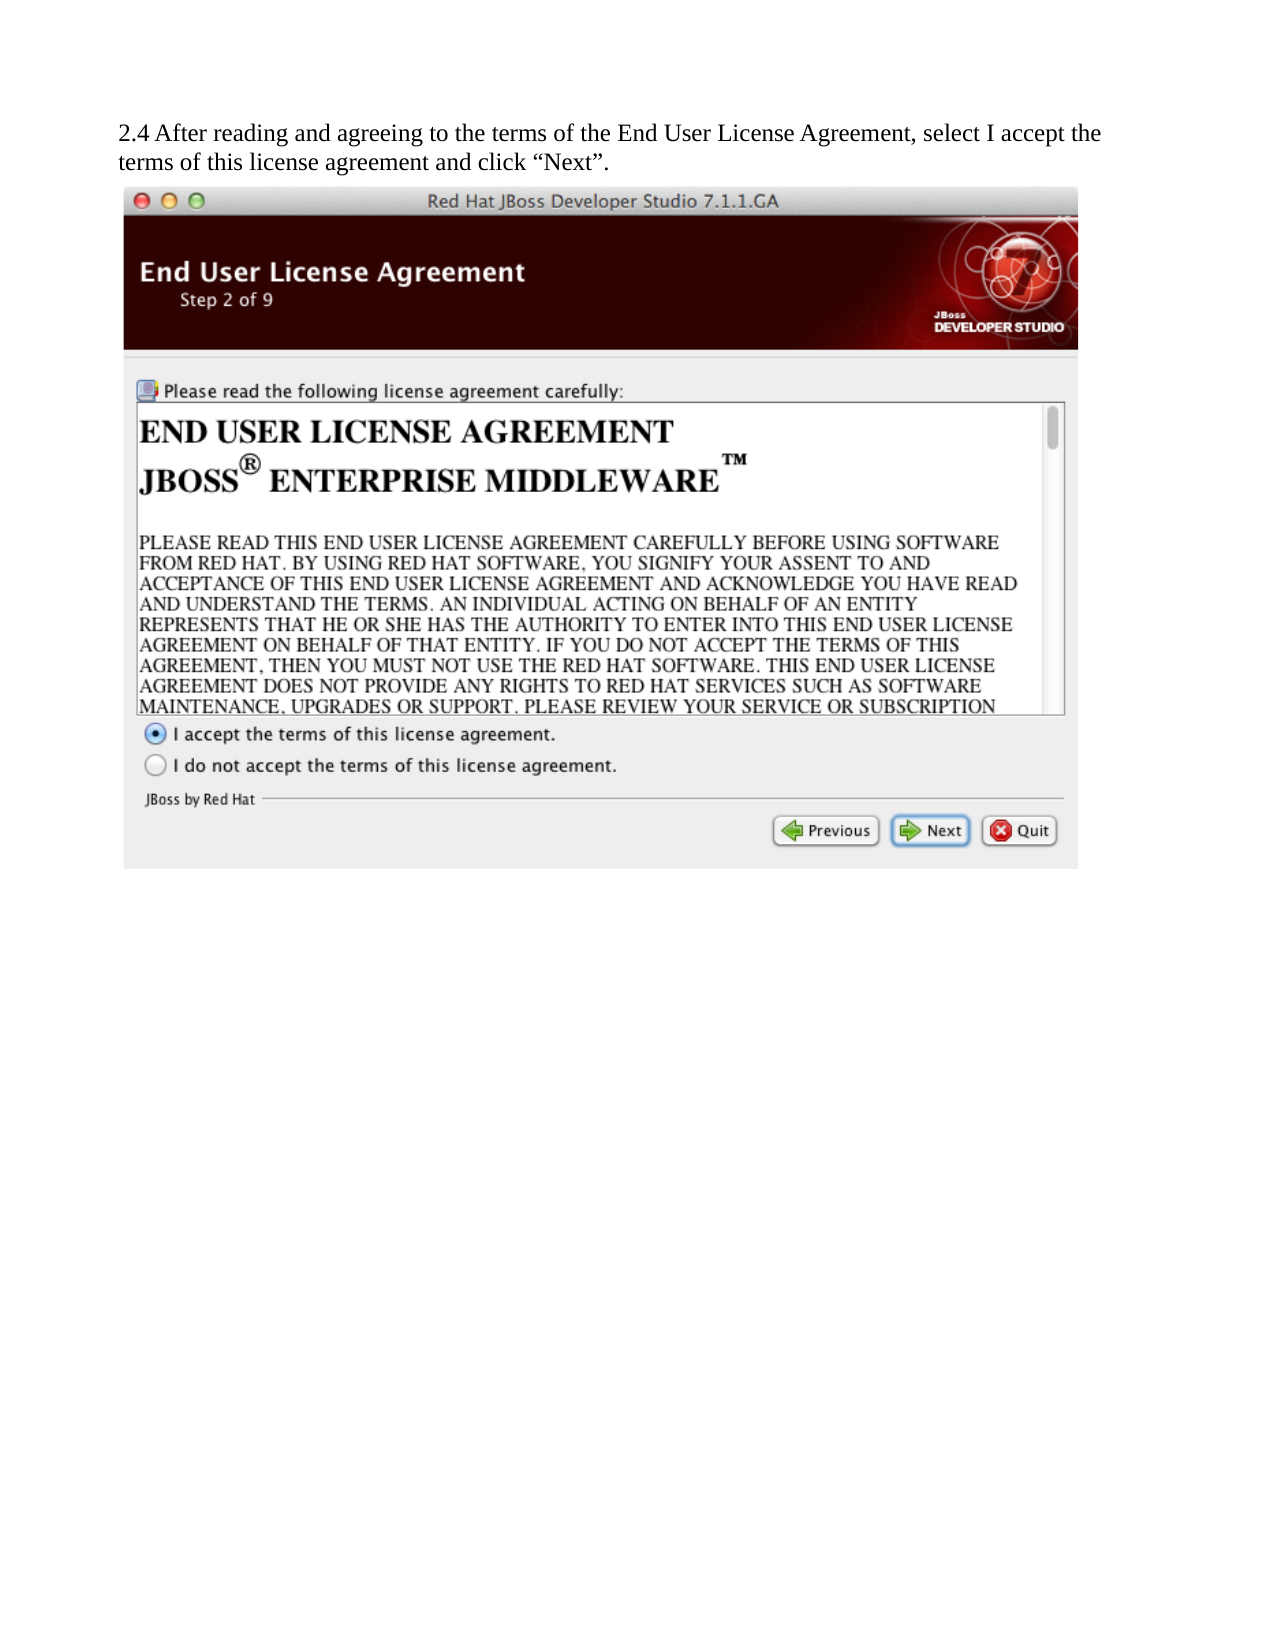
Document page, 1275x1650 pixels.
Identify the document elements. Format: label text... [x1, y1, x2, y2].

picture [123, 186, 1079, 869]
text 2.4 After reading and agreeing to the terms of the End User License Agreement, select I accept the terms of this license agreement and click “Next”. [118, 118, 1157, 176]
